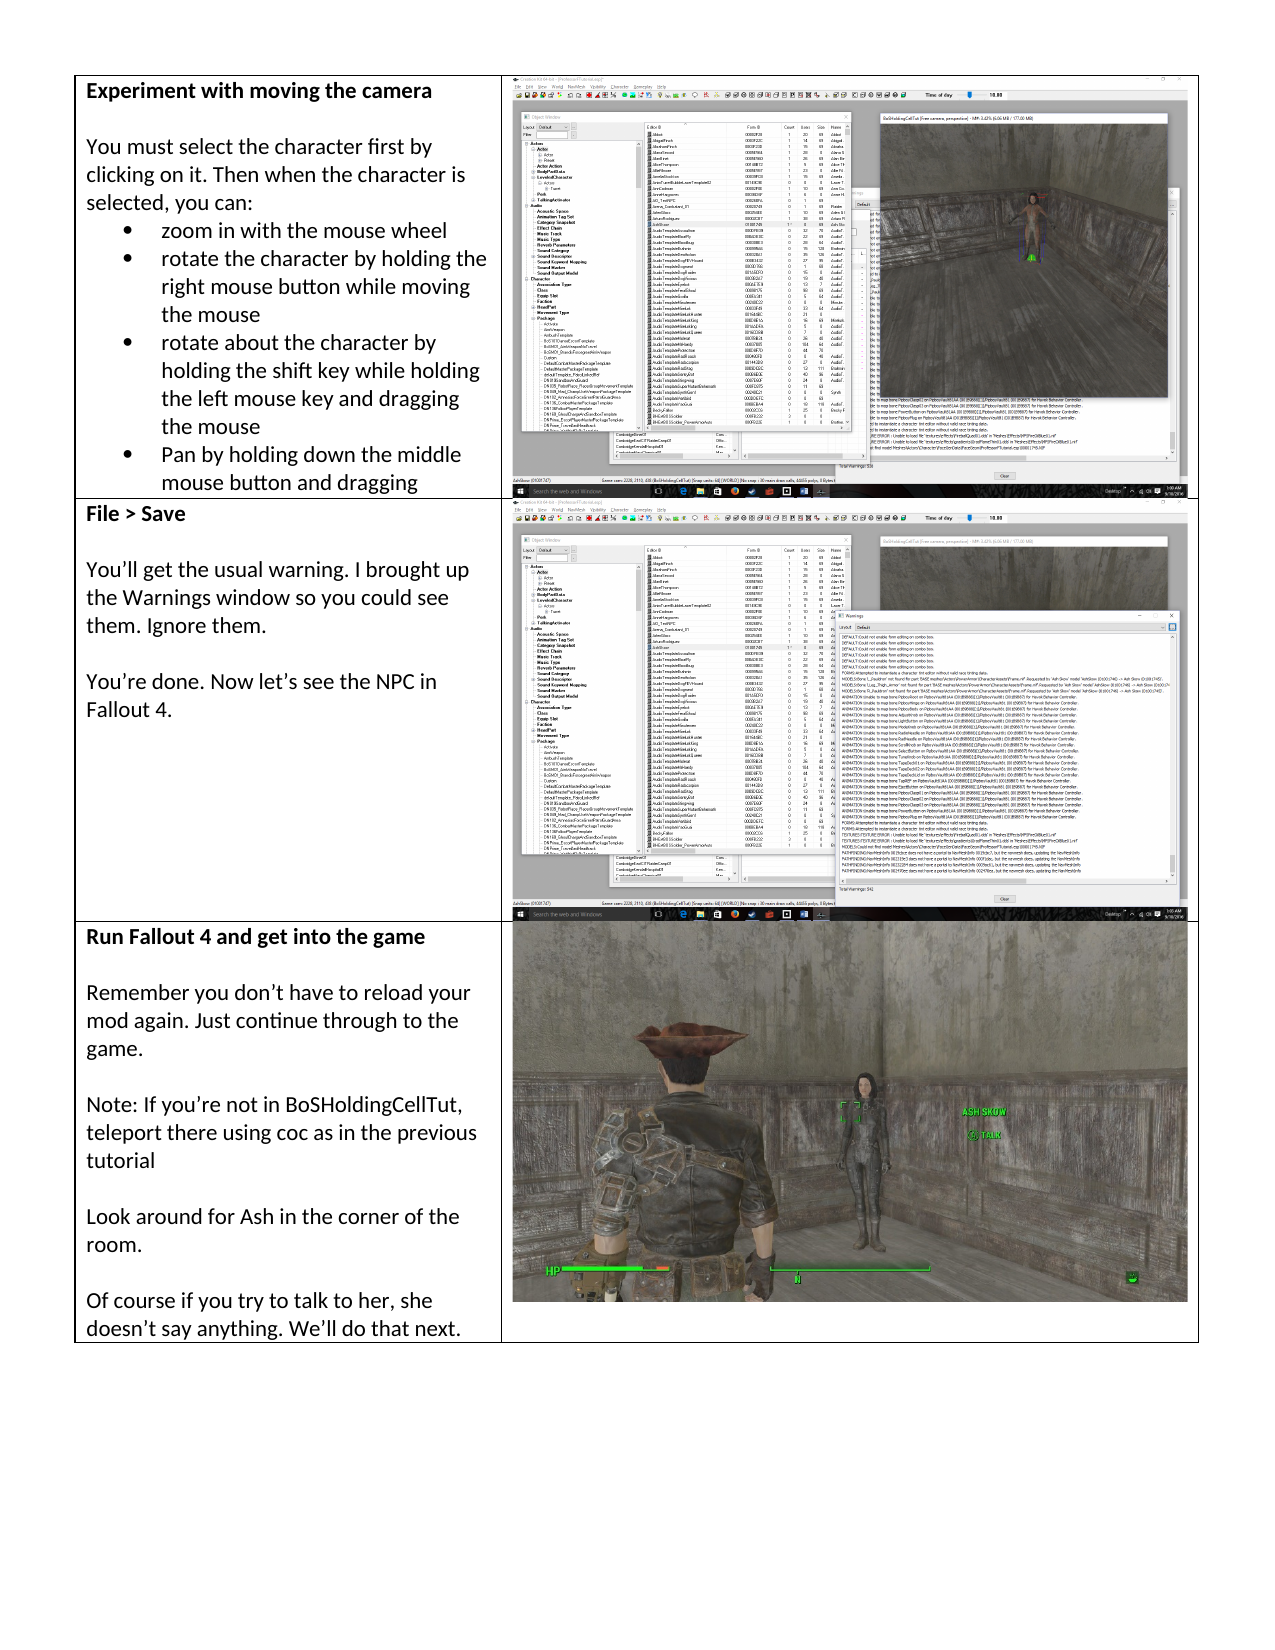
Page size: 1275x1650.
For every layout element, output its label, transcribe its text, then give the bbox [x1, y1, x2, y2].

table_cell [502, 499, 512, 921]
table_cell File > Save You’ll get the usual warning. I brought up the Warnings window so you could see them. Ignore them. You’re done. Now let’s see the NPC in Fallout 4. [76, 499, 501, 921]
table_cell [502, 922, 1198, 1342]
table_cell [1188, 76, 1198, 498]
table_cell Run Fallout 4 and get into the game Remember you don’t have to reload your mod again. Just continue through to the game. Note: If you’re not in BoSHoldingCellTut, teleport there using coc as in the previous tutorial Look around for Ash in the corner of the room. Of course if you try to talk to her, she doesn’t say anything. We’ll do that next. [76, 922, 501, 1342]
table_cell Experiment with moving the camera You must select the character first by clicking on it. Then when the character is selected, you can: zoom in with the mouse wheel rotate the character by holding the right mouse button while moving the mouse rotate about the character by holding the shift key while holding the left mouse key and dragging the mouse Pan by holding down the middle mouse button and dragging [76, 76, 501, 498]
table_cell [1188, 499, 1198, 921]
table_cell [502, 76, 512, 498]
